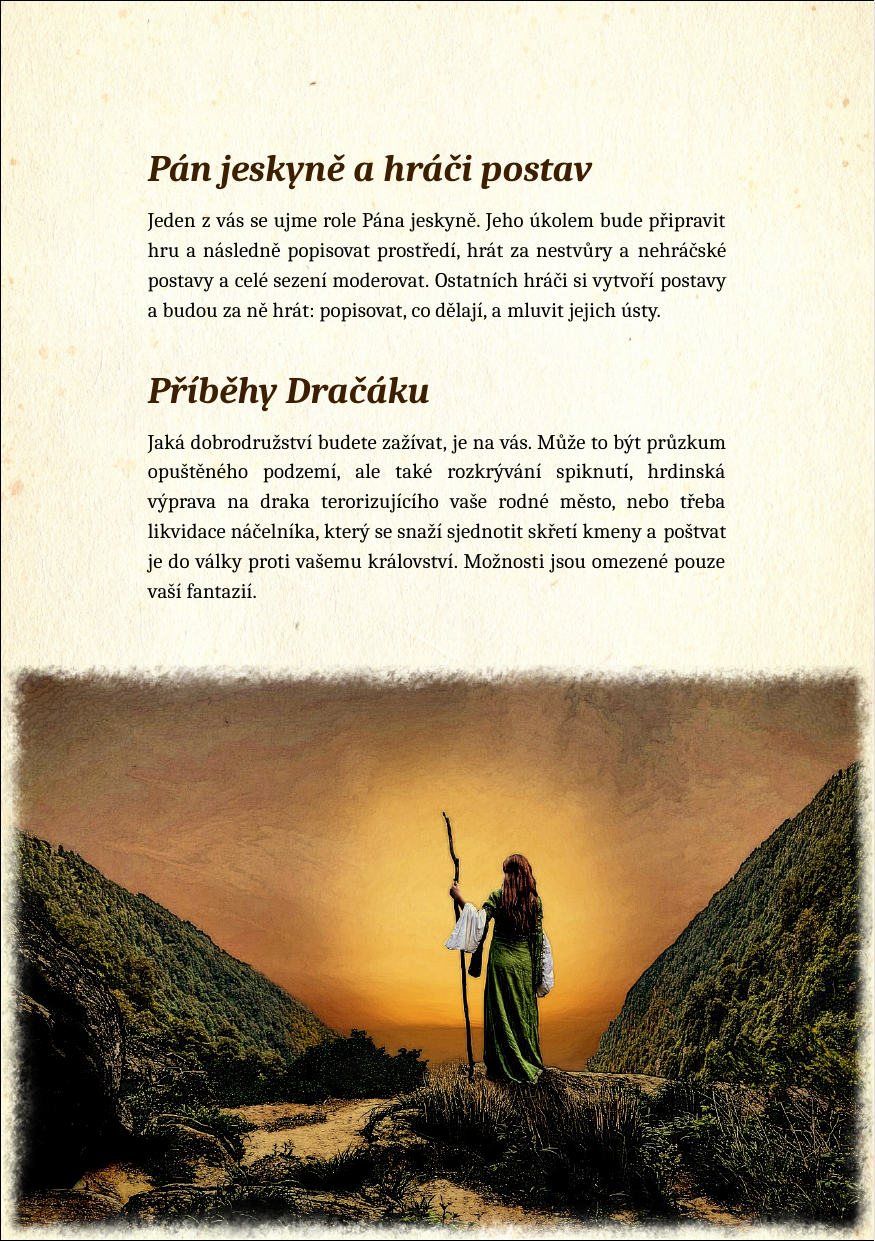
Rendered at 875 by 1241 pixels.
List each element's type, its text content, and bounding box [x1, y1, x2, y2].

text Jeden z⁠ vás se ujme role Pána jeskyně. Jeho úkolem bude připravit hru a⁠ následně popisovat prostředí, hrát za nestvůry a⁠ nehráčské postavy a⁠ celé sezení moderovat. Ostatních hráči si vytvoří postavy a⁠ budou za ně hrát: popisovat, co dělají, a⁠ mluvit jejich ústy. [148, 208, 726, 322]
subtitle Příběhy Dračáku [148, 369, 726, 413]
subtitle Pán jeskyně a⁠ hráči postav [148, 148, 726, 191]
picture [0, 1, 874, 1241]
text Jaká dobrodružství budete zažívat, je na vás. Může to být průzkum opuštěného podzemí, ale také rozkrývání spiknutí, hrdinská výprava na draka terorizujícího vaše rodné město, nebo třeba likvidace náčelníka, který se snaží sjednotit skřetí kmeny a⁠ poštvat je do války proti vašemu království. Možnosti jsou omezené pouze vaší fantazií. [148, 430, 726, 604]
